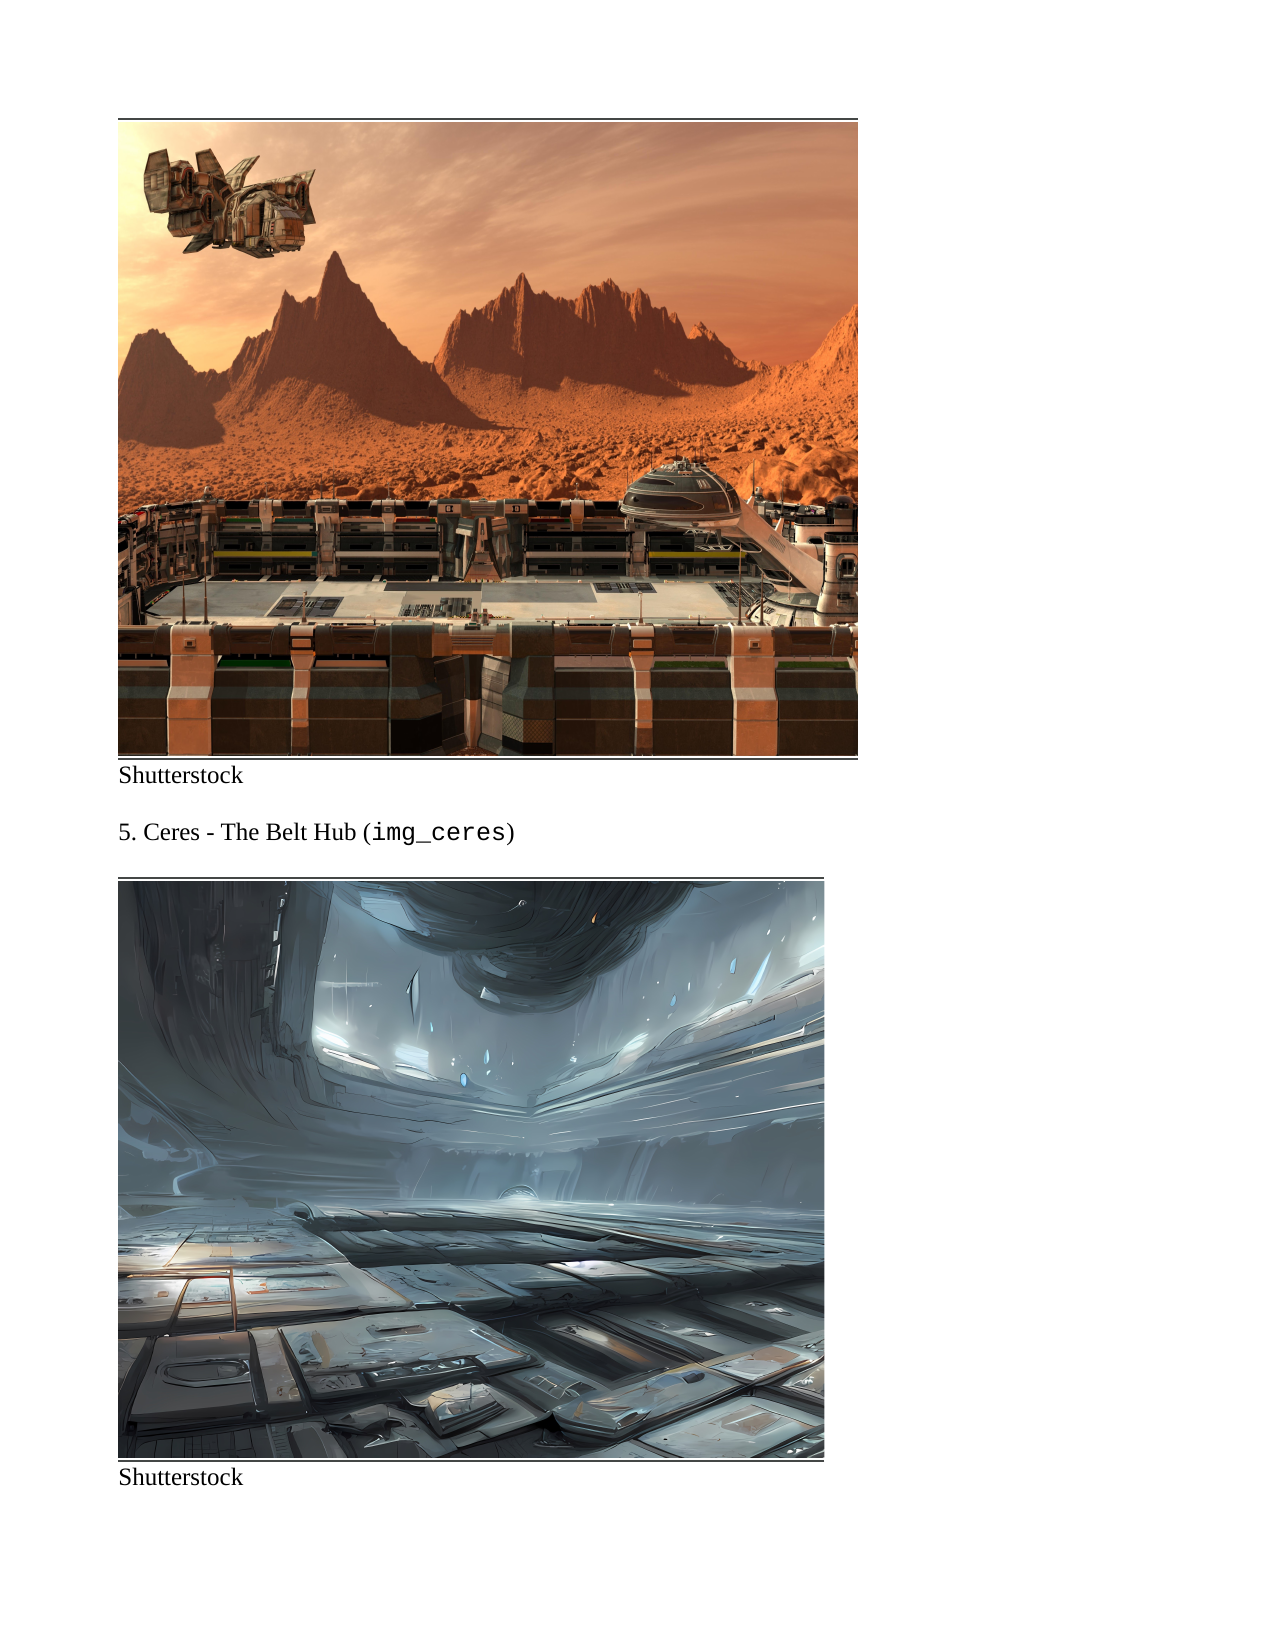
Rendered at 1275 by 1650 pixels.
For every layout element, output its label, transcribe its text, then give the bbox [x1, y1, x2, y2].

text Shutterstock [118, 760, 1157, 789]
picture [118, 881, 825, 1458]
text Shutterstock [118, 1462, 1157, 1490]
picture [118, 122, 858, 756]
text 5. Ceres - The Belt Hub (img_ceres) [118, 817, 1157, 848]
